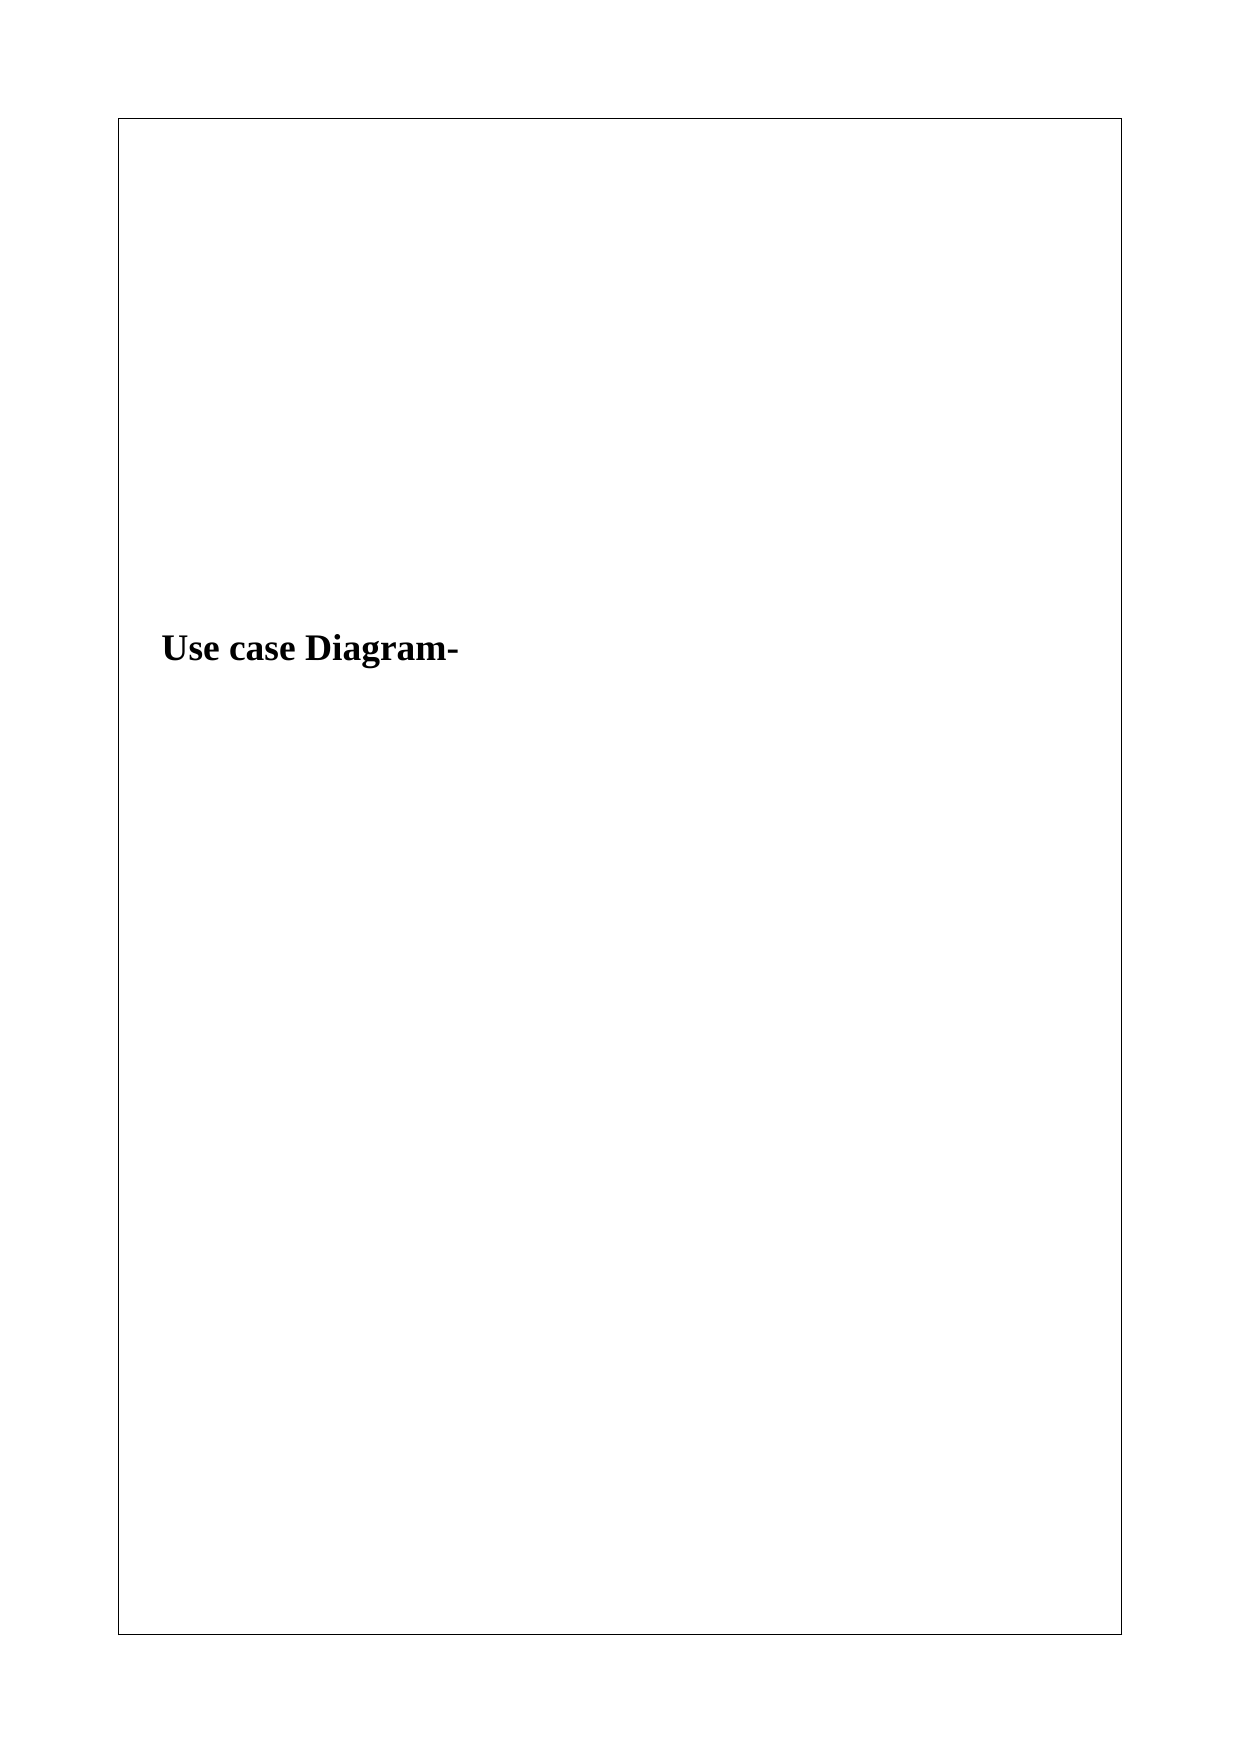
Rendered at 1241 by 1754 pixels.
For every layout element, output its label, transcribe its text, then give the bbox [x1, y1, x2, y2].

text Use case Diagram- [122, 625, 1118, 668]
